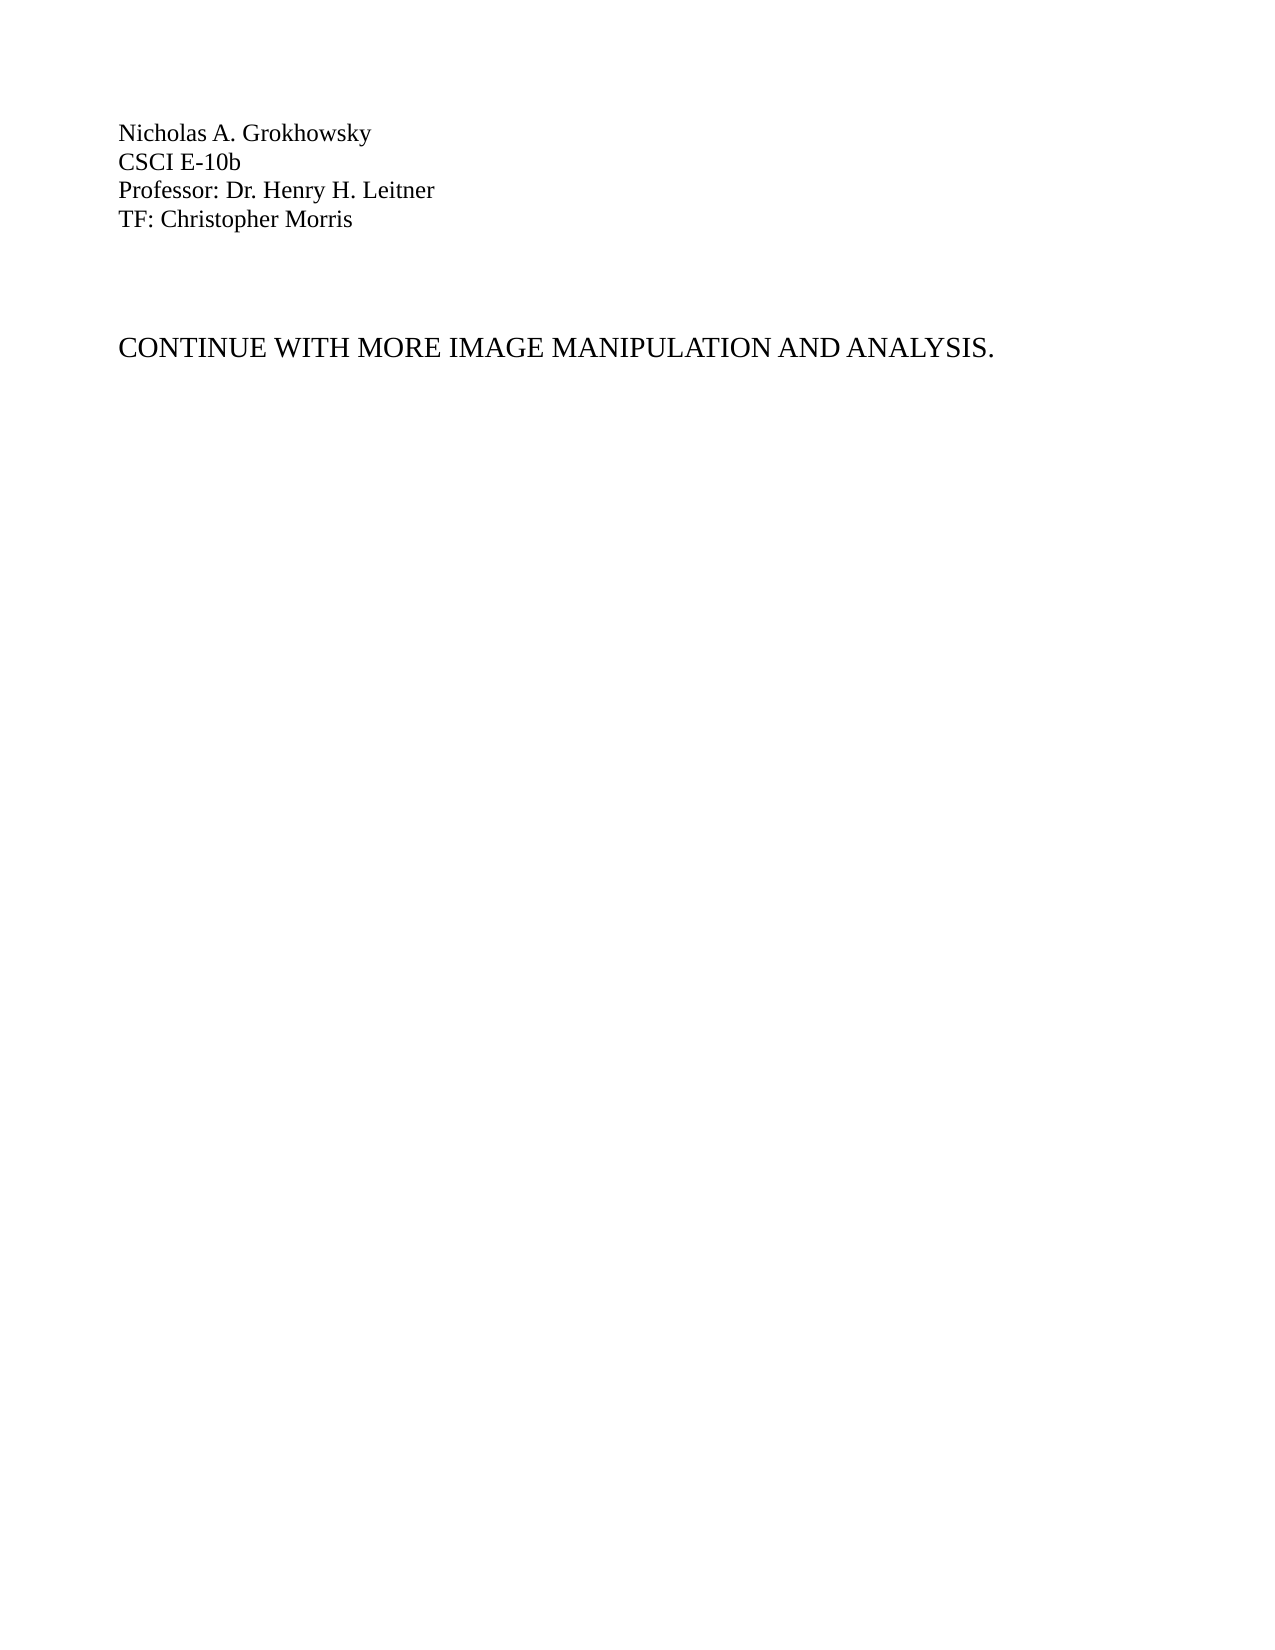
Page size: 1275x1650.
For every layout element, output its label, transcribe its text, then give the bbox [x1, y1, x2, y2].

text CONTINUE WITH MORE IMAGE MANIPULATION AND ANALYSIS. [118, 330, 1157, 363]
